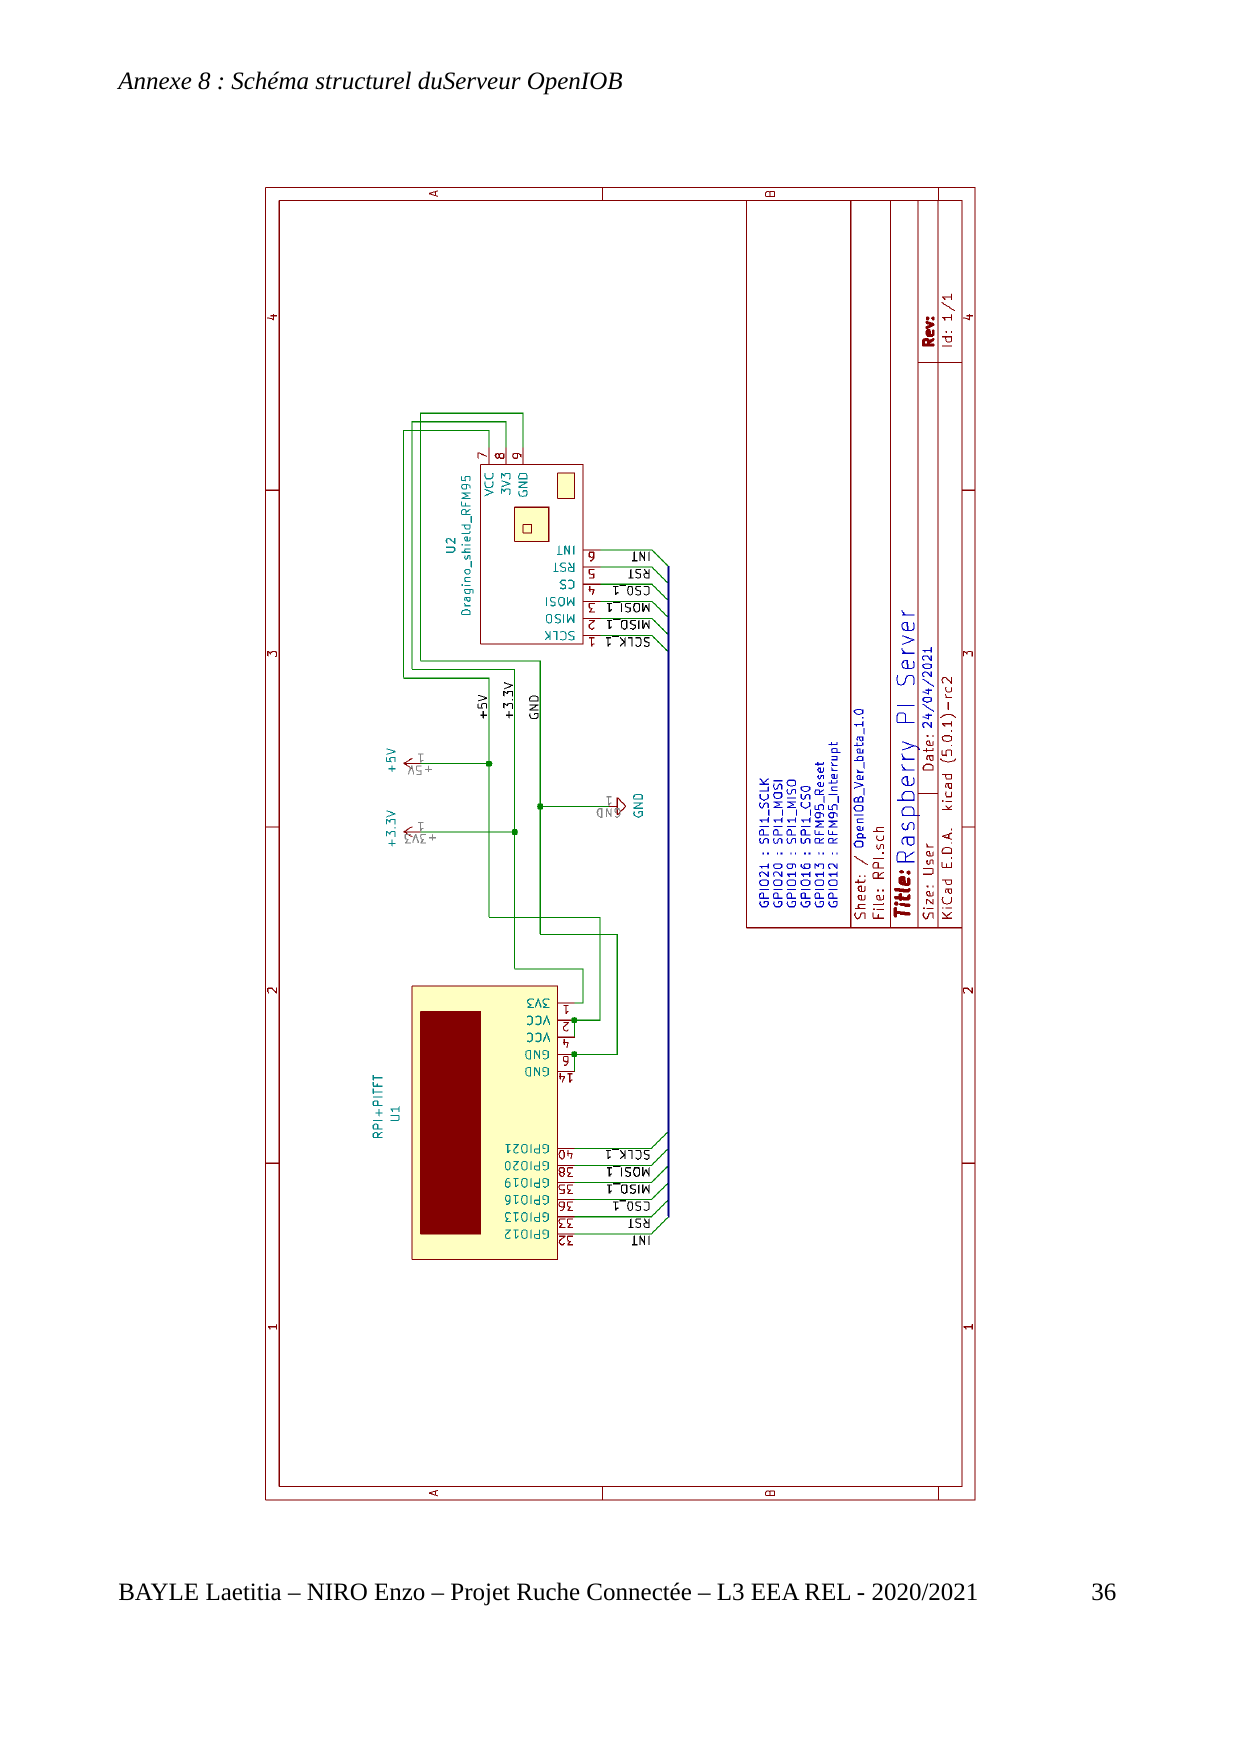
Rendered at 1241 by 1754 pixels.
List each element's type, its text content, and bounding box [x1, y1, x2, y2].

picture [198, 121, 1042, 1567]
text Annexe 8 : Schéma structurel duServeur OpenIOB [118, 66, 1122, 95]
